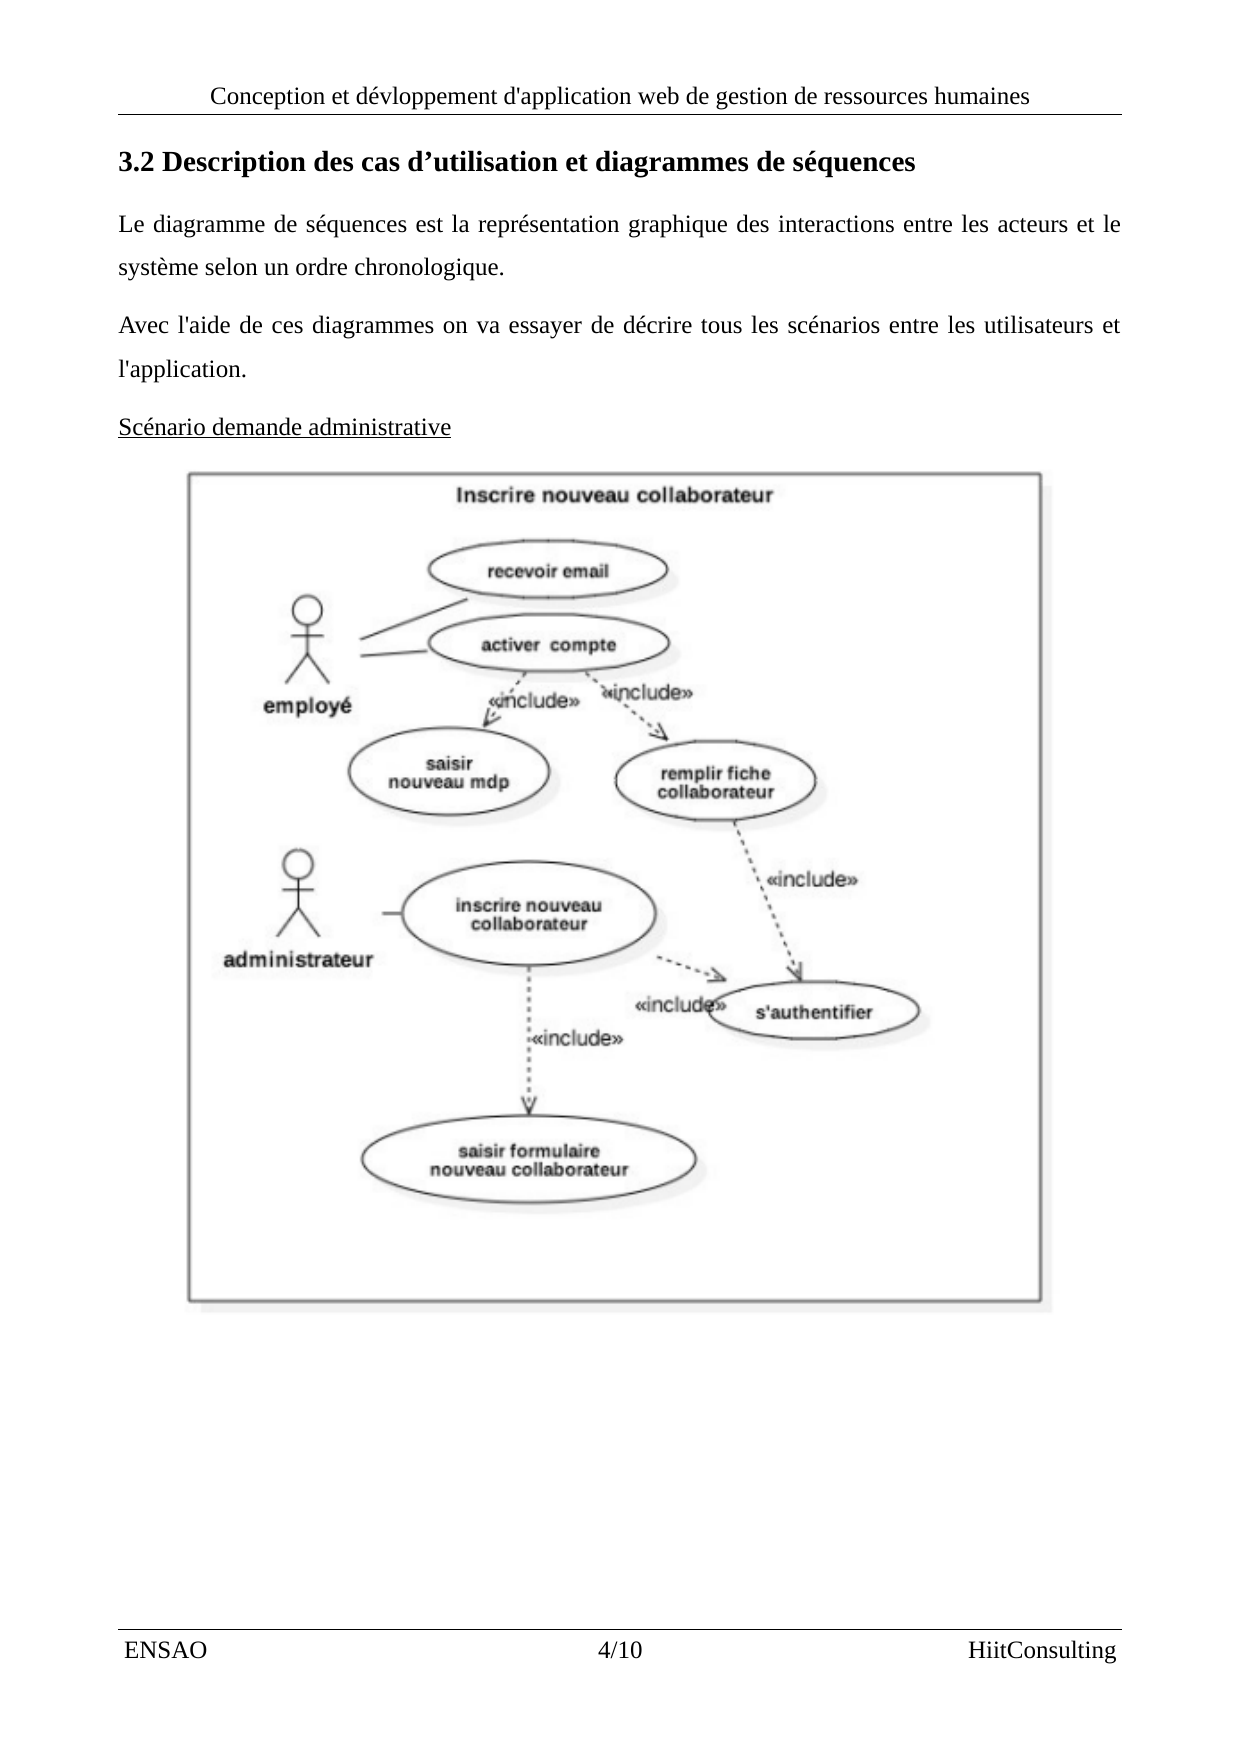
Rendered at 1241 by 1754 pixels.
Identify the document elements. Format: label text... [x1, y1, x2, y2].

text Le diagramme de séquences est la représentation graphique des interactions entre les acteurs et le système selon un ordre chronologique. [118, 209, 1122, 281]
text 3.2 Description des cas d’utilisation et diagrammes de séquences [118, 144, 1122, 178]
picture [180, 463, 1061, 1320]
text Avec l'aide de ces diagrammes on va essayer de décrire tous les scénarios entre les utilisateurs et l'application. [118, 311, 1122, 382]
text Scénario demande administrative [118, 412, 1122, 441]
